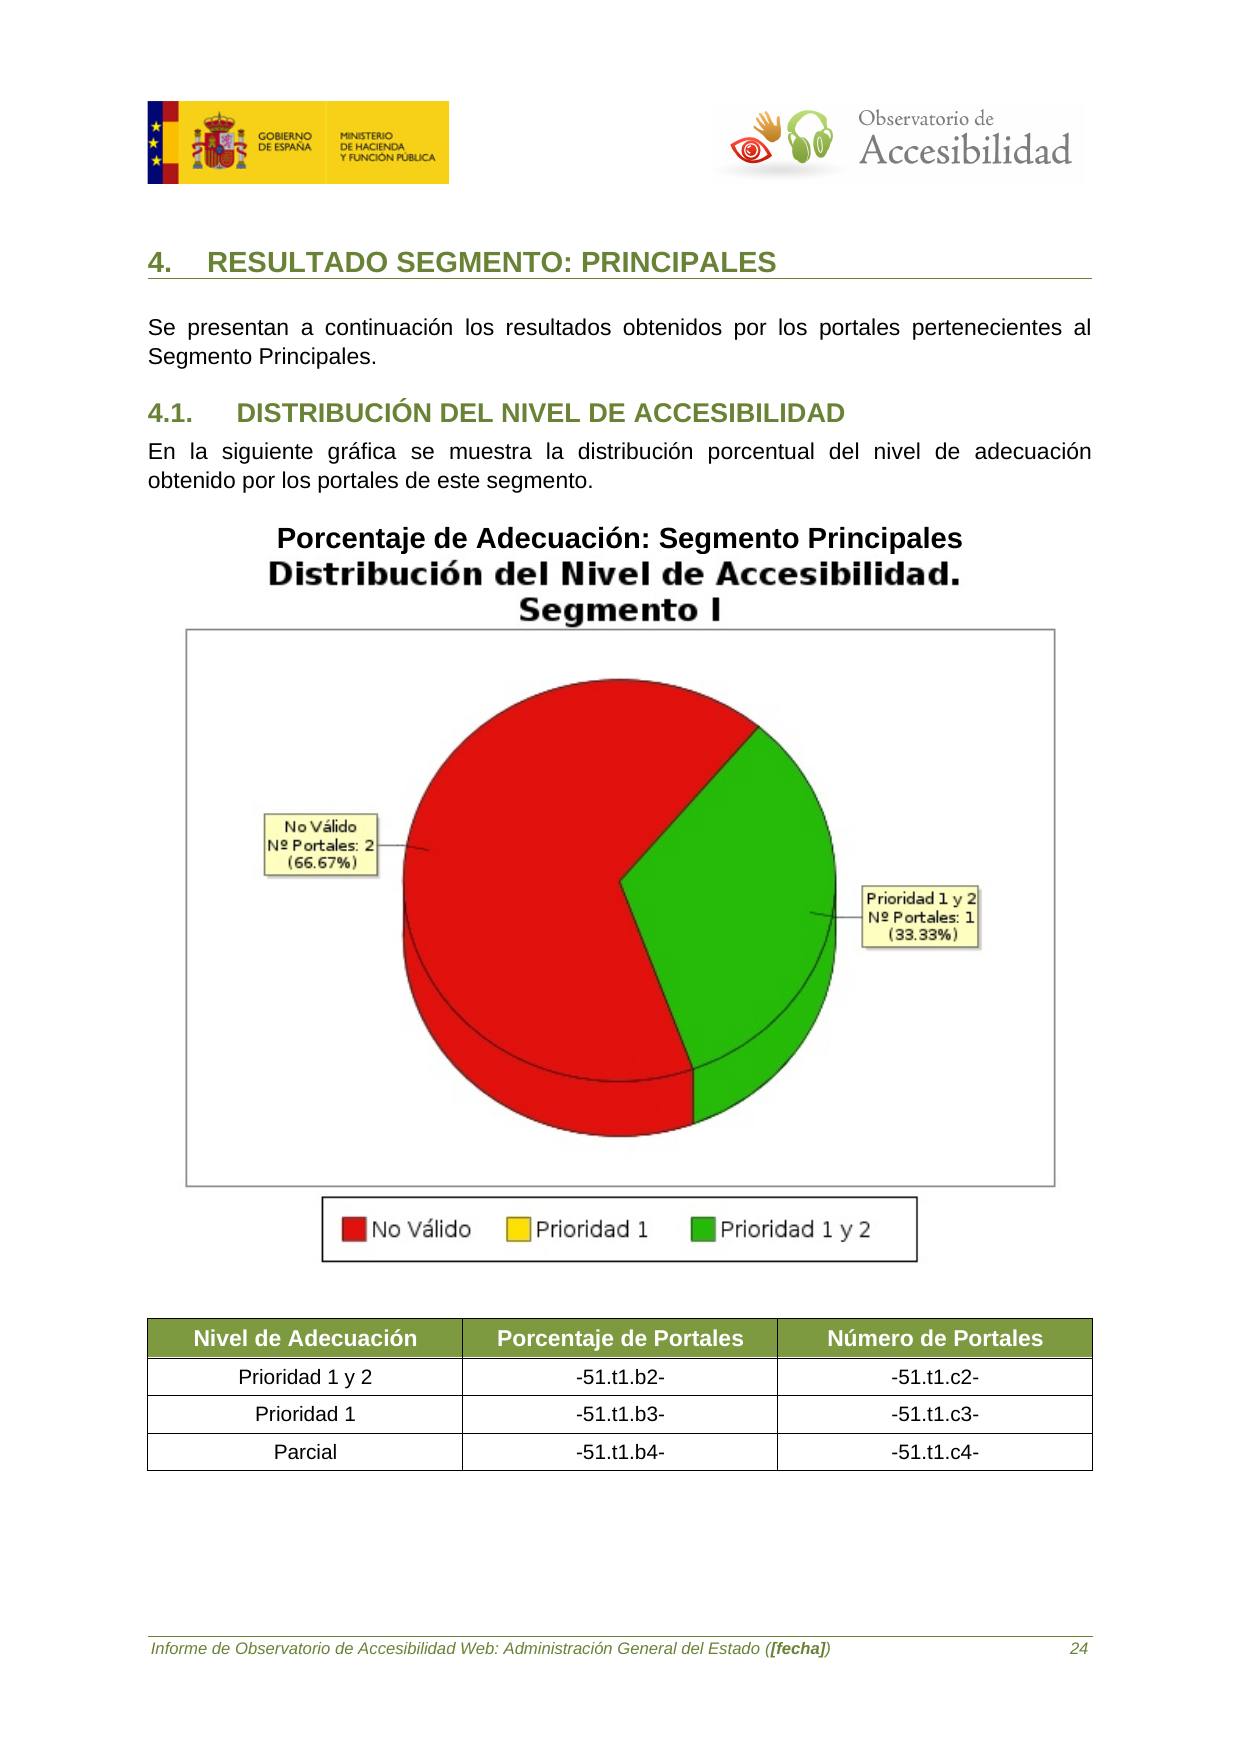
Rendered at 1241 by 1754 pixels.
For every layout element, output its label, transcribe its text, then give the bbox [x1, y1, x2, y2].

text Porcentaje de Adecuación: Segmento Principales [148, 521, 1092, 554]
table_cell -51.t1.b3- [463, 1396, 777, 1432]
table_header Número de Portales [778, 1319, 1092, 1357]
subtitle Distribución del nivel de accesibilidad [148, 397, 1092, 428]
table_cell -51.t1.c3- [778, 1396, 1092, 1432]
table_header Porcentaje de Portales [463, 1319, 777, 1357]
table_header Nivel de Adecuación [148, 1319, 462, 1357]
table_cell Prioridad 1 y 2 [148, 1359, 462, 1395]
picture [710, 101, 1086, 184]
text Se presentan a continuación los resultados obtenidos por los portales pertenecientes al Segmento Principales. [148, 314, 1092, 369]
table_cell -51.t1.c2- [778, 1359, 1092, 1395]
table_cell Parcial [148, 1434, 462, 1470]
table_cell -51.t1.b4- [463, 1434, 777, 1470]
picture [178, 554, 1062, 1264]
table_cell Prioridad 1 [148, 1396, 462, 1432]
subtitle Resultado Segmento: Principales [148, 245, 1092, 278]
table_cell -51.t1.c4- [778, 1434, 1092, 1470]
table_cell -51.t1.b2- [463, 1359, 777, 1395]
text En la siguiente gráfica se muestra la distribución porcentual del nivel de adecuación obtenido por los portales de este segmento. [148, 438, 1092, 493]
picture [147, 101, 450, 184]
